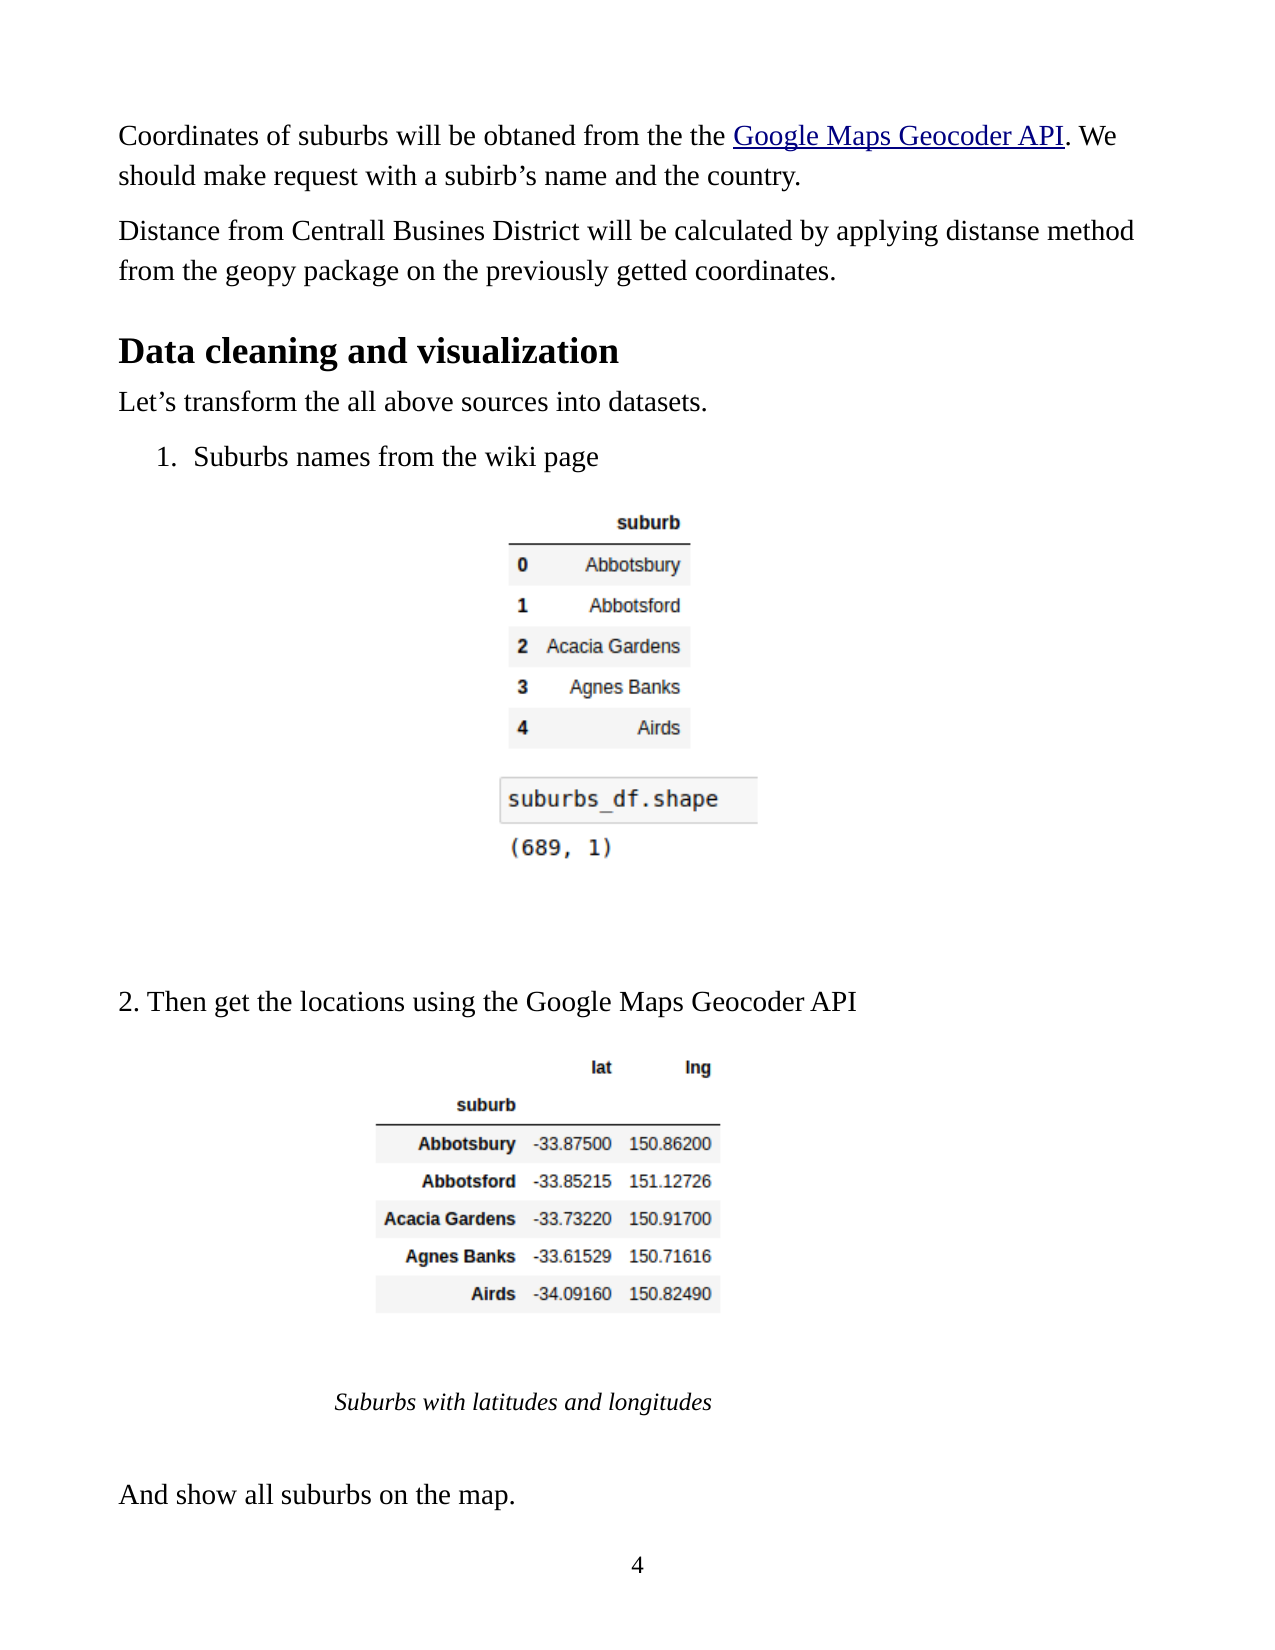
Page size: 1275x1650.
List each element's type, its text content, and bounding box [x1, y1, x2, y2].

text Suburbs with latitudes and longitudes [334, 1056, 835, 1415]
subtitle Data cleaning and visualization [118, 329, 1157, 372]
picture [495, 484, 758, 868]
list Suburbs names from the wiki page [156, 439, 1157, 473]
text Distance from Centrall Busines District will be calculated by applying distanse method from the geopy package on the previously getted coordinates. [118, 213, 1157, 287]
text Coordinates of suburbs will be obtaned from the the Google Maps Geocoder API. We should make request with a subirb’s name and the country. [118, 118, 1157, 192]
text Let’s transform the all above sources into datasets. [118, 384, 1157, 418]
text 2. Then get the locations using the Google Maps Geocoder API [118, 984, 1157, 1017]
text And show all suburbs on the map. [118, 1477, 1157, 1510]
picture [334, 1055, 795, 1345]
